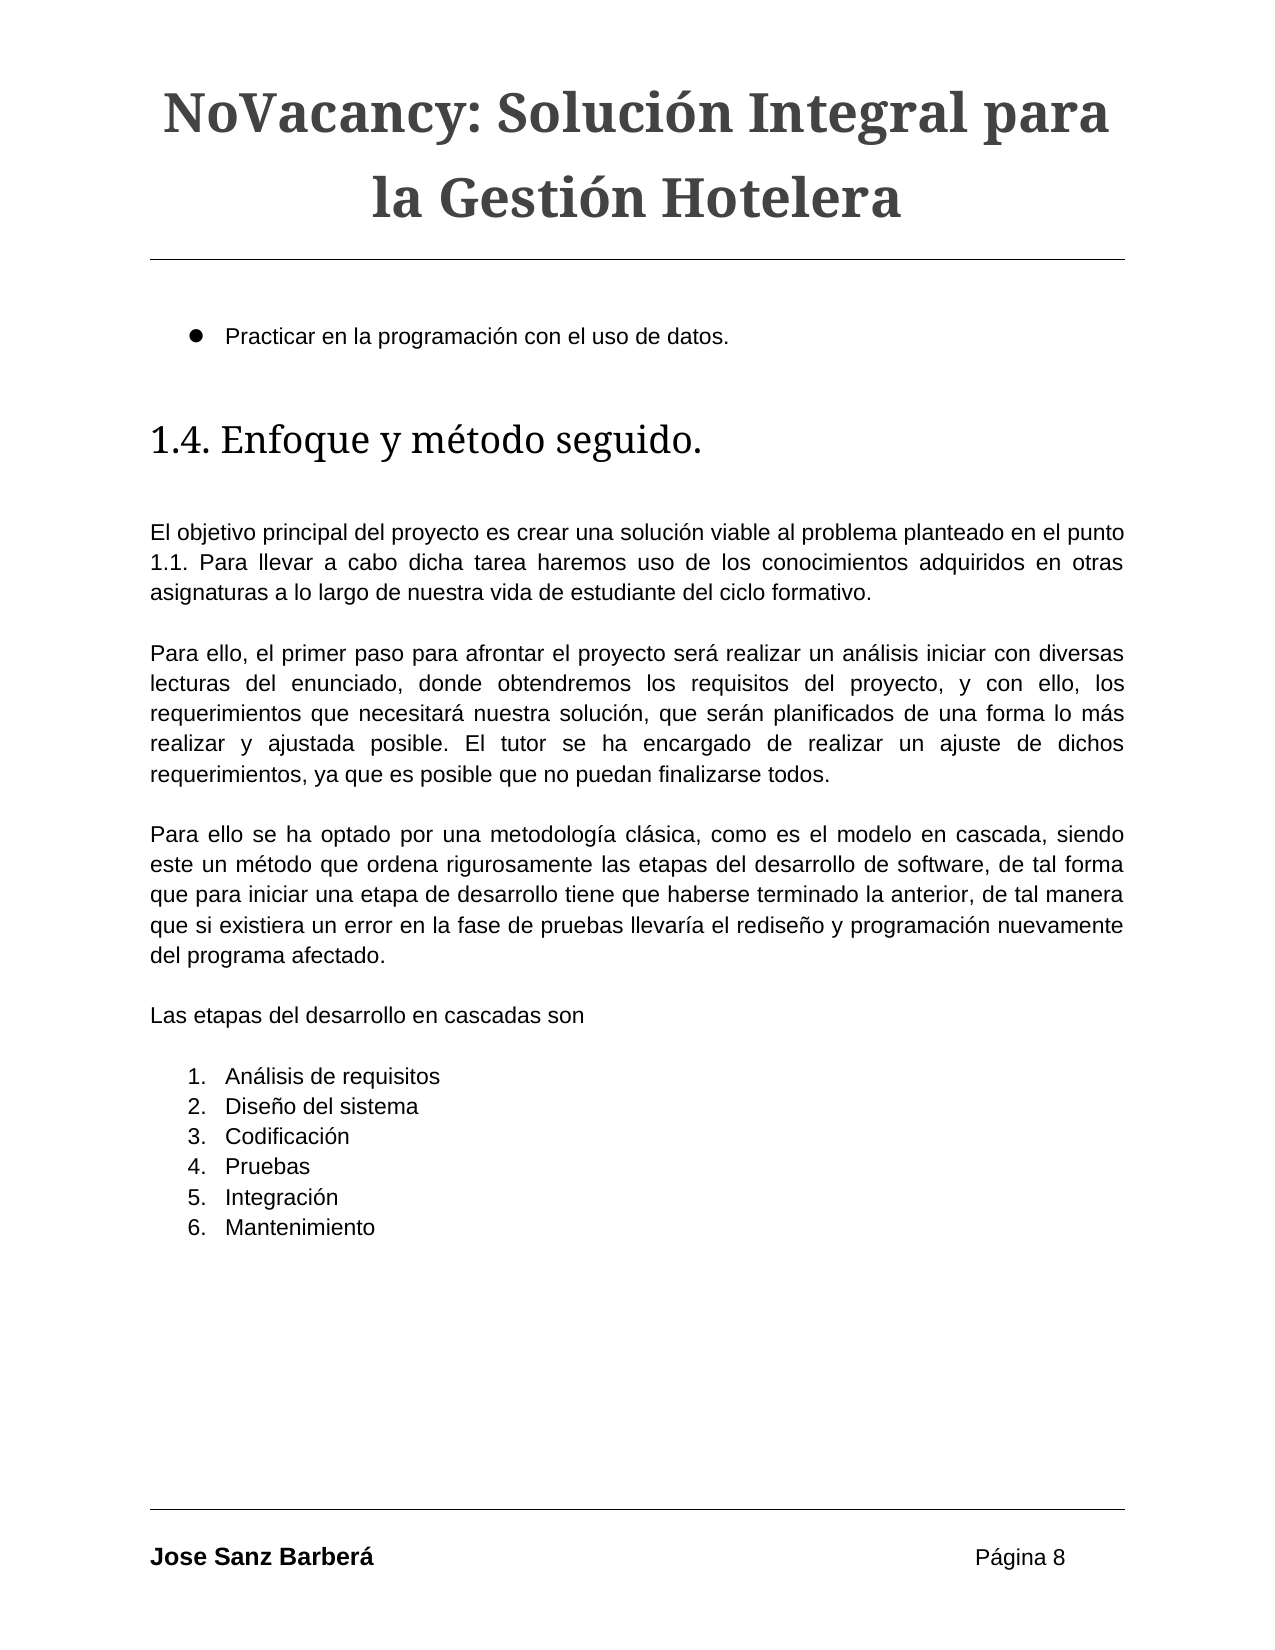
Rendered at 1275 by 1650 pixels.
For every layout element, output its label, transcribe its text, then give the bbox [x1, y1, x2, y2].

text Para ello, el primer paso para afrontar el proyecto será realizar un análisis iniciar con diversas lecturas del enunciado, donde obtendremos los requisitos del proyecto, y con ello, los requerimientos que necesitará nuestra solución, que serán planificados de una forma lo más realizar y ajustada posible. El tutor se ha encargado de realizar un ajuste de dichos requerimientos, ya que es posible que no puedan finalizarse todos. [150, 640, 1125, 787]
list Codificación [187, 1123, 1125, 1149]
list Pruebas [187, 1153, 1125, 1179]
list Practicar en la programación con el uso de datos. [187, 323, 1125, 349]
list Diseño del sistema [187, 1093, 1125, 1119]
text El objetivo principal del proyecto es crear una solución viable al problema planteado en el punto 1.1. Para llevar a cabo dicha tarea haremos uso de los conocimientos adquiridos en otras asignaturas a lo largo de nuestra vida de estudiante del ciclo formativo. [150, 519, 1125, 606]
subtitle 1.4. Enfoque y método seguido. [150, 413, 1125, 464]
list Mantenimiento [187, 1214, 1125, 1240]
text Para ello se ha optado por una metodología clásica, como es el modelo en cascada, siendo este un método que ordena rigurosamente las etapas del desarrollo de software, de tal forma que para iniciar una etapa de desarrollo tiene que haberse terminado la anterior, de tal manera que si existiera un error en la fase de pruebas llevaría el rediseño y programación nuevamente del programa afectado. [150, 821, 1125, 968]
list Integración [187, 1183, 1125, 1210]
text Las etapas del desarrollo en cascadas son [150, 1002, 1125, 1028]
list Análisis de requisitos [187, 1063, 1125, 1089]
